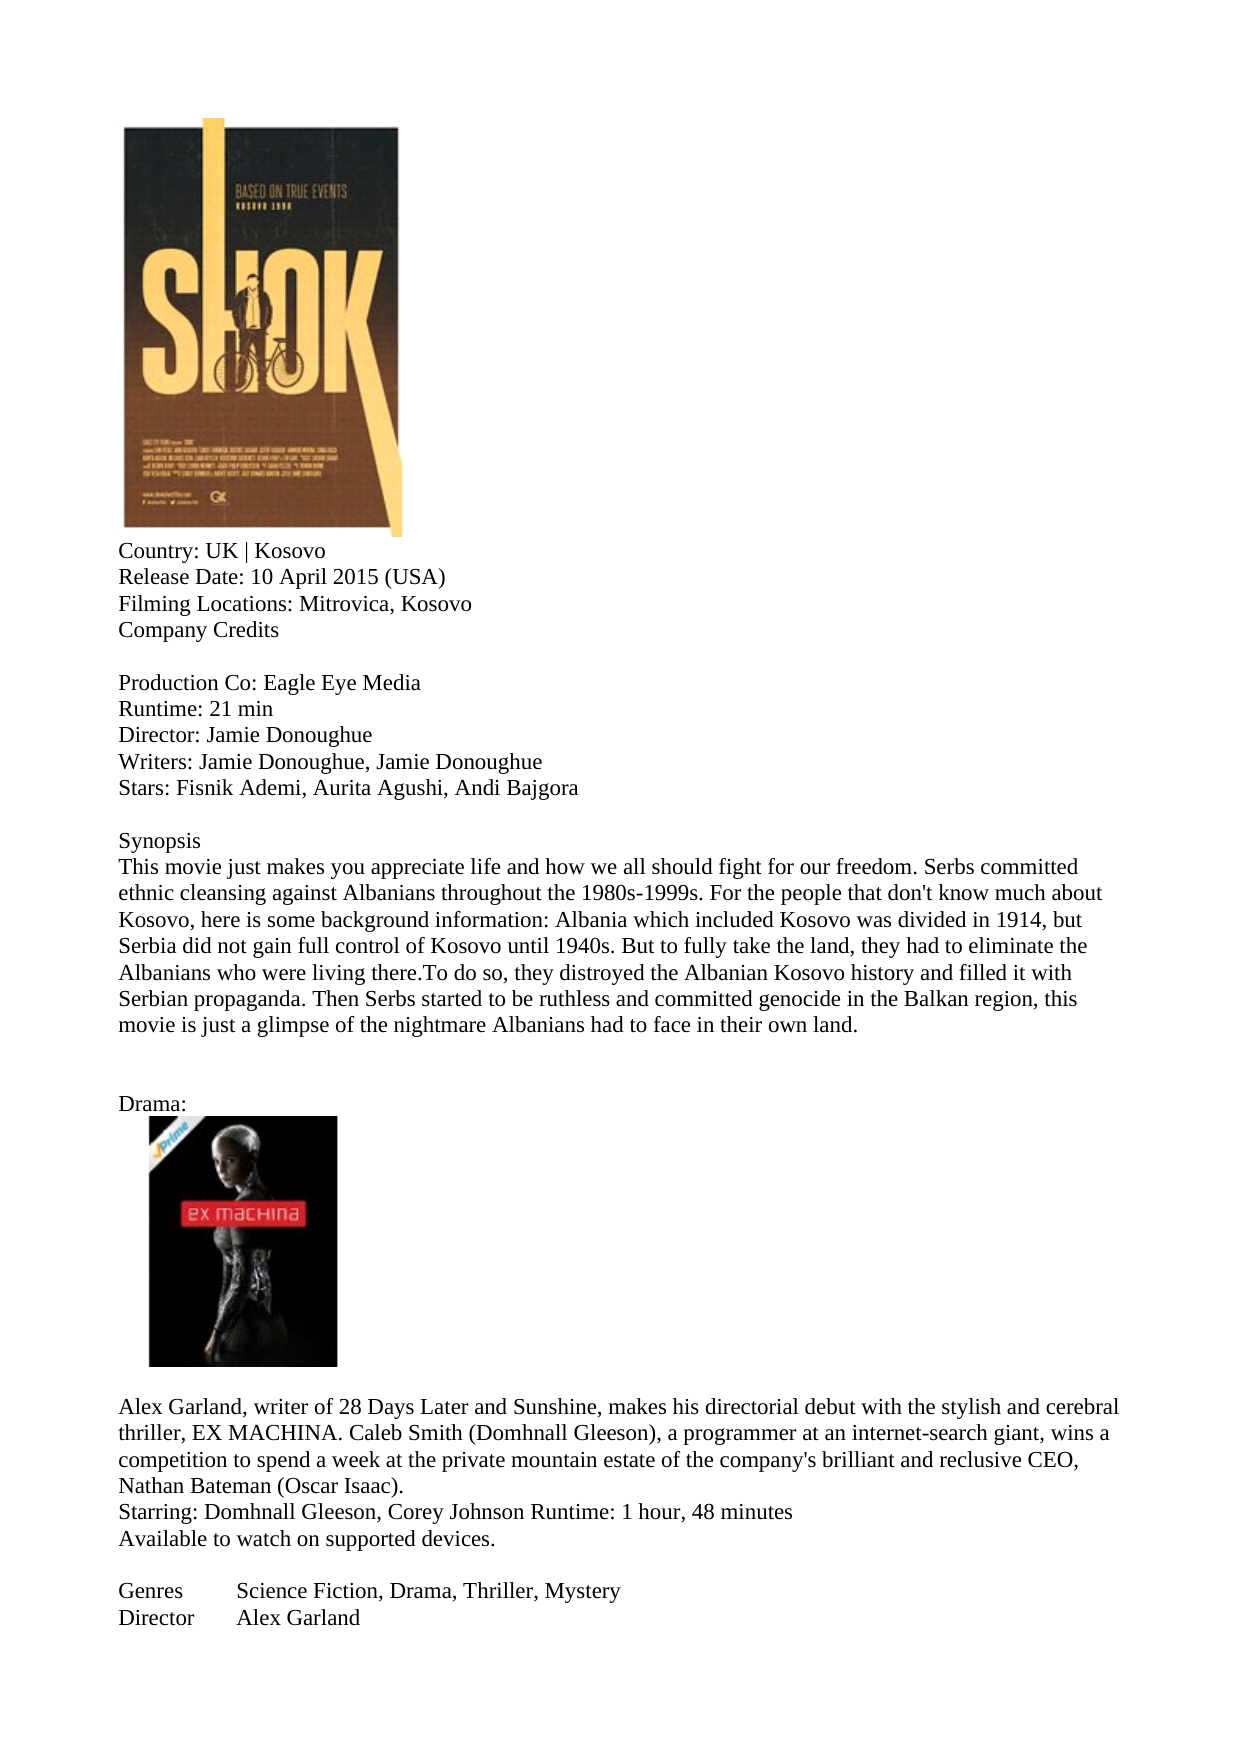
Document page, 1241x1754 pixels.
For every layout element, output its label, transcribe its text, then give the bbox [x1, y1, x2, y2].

text Stars: Fisnik Ademi, Aurita Agushi, Andi Bajgora [118, 774, 1122, 800]
text Director Alex Garland [118, 1604, 1122, 1630]
text Runtime: 21 min [118, 695, 1122, 721]
text Starring: Domhnall Gleeson, Corey Johnson Runtime: 1 hour, 48 minutes [118, 1498, 1122, 1525]
text This movie just makes you appreciate life and how we all should fight for our freedom. Serbs committed ethnic cleansing against Albanians throughout the 1980s-1999s. For the people that don't know much about Kosovo, here is some background information: Albania which included Kosovo was divided in 1914, but Serbia did not gain full control of Kosovo until 1940s. But to fully take the land, they had to eliminate the Albanians who were living there.To do so, they distroyed the Albanian Kosovo history and filled it with Serbian propaganda. Then Serbs started to be ruthless and committed genocide in the Balkan region, this movie is just a glimpse of the nightmare Albanians had to face in their own land. [118, 853, 1122, 1038]
text Genres Science Fiction, Drama, Thriller, Mystery [118, 1577, 1122, 1604]
text Available to watch on supported devices. [118, 1525, 1122, 1551]
text Synopsis [118, 827, 1122, 853]
text Director: Jamie Donoughue [118, 721, 1122, 748]
text Country: UK | Kosovo [118, 537, 1122, 563]
text Drama: [118, 1090, 1122, 1117]
text Production Co: Eagle Eye Media [118, 669, 1122, 695]
text Writers: Jamie Donoughue, Jamie Donoughue [118, 748, 1122, 774]
text Filming Locations: Mitrovica, Kosovo [118, 589, 1122, 616]
text Release Date: 10 April 2015 (USA) [118, 563, 1122, 589]
text Company Credits [118, 616, 1122, 642]
text Alex Garland, writer of 28 Days Later and Sunshine, makes his directorial debut with the stylish and cerebral thriller, EX MACHINA. Caleb Smith (Domhnall Gleeson), a programmer at an internet-search giant, wins a competition to spend a week at the private mountain estate of the company's brilliant and reclusive CEO, Nathan Bateman (Oscar Isaac). [118, 1393, 1122, 1498]
